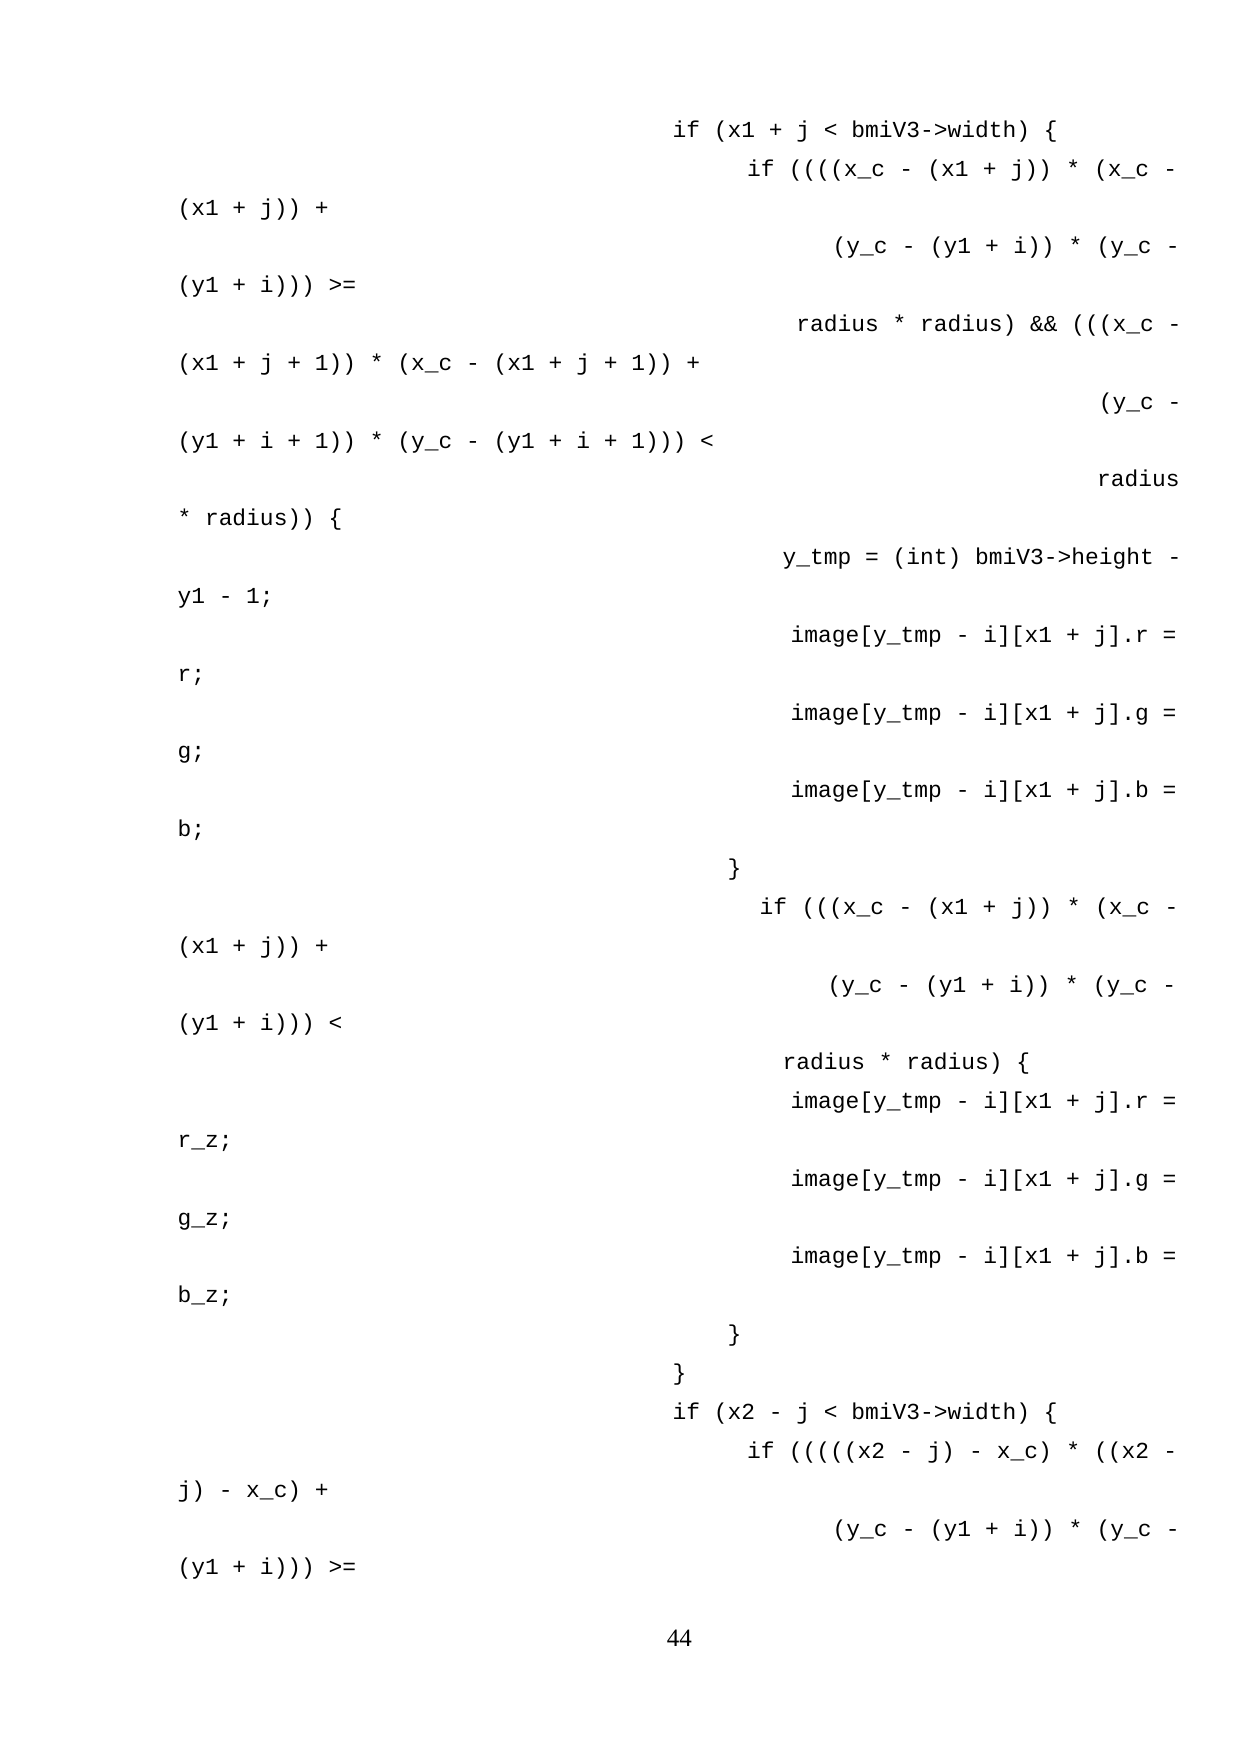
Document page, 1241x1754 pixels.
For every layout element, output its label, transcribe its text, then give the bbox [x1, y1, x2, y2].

text if (((x_c - (x1 + j)) * (x_c - (x1 + j)) + [177, 895, 1181, 960]
text (y_c - (y1 + i)) * (y_c - (y1 + i))) >= [177, 1517, 1181, 1582]
text image[y_tmp - i][x1 + j].b = b_z; [177, 1245, 1181, 1310]
text image[y_tmp - i][x1 + j].b = b; [177, 779, 1181, 843]
text if (((((x2 - j) - x_c) * ((x2 - j) - x_c) + [177, 1439, 1181, 1504]
text } [177, 856, 1181, 882]
text image[y_tmp - i][x1 + j].r = r; [177, 623, 1181, 688]
text if (x1 + j < bmiV3->width) { [177, 118, 1181, 144]
text (y_c - (y1 + i)) * (y_c - (y1 + i))) >= [177, 235, 1181, 299]
text image[y_tmp - i][x1 + j].g = g; [177, 701, 1181, 766]
text y_tmp = (int) bmiV3->height - y1 - 1; [177, 546, 1181, 610]
text } [177, 1323, 1181, 1348]
text radius * radius) { [177, 1051, 1181, 1077]
text radius * radius) && (((x_c - (x1 + j + 1)) * (x_c - (x1 + j + 1)) + [177, 312, 1181, 377]
text } [177, 1361, 1181, 1387]
text if (x2 - j < bmiV3->width) { [177, 1400, 1181, 1426]
text (y_c - (y1 + i)) * (y_c - (y1 + i))) < [177, 973, 1181, 1038]
text image[y_tmp - i][x1 + j].g = g_z; [177, 1167, 1181, 1232]
text radius * radius)) { [177, 468, 1181, 533]
text image[y_tmp - i][x1 + j].r = r_z; [177, 1089, 1181, 1154]
text (y_c - (y1 + i + 1)) * (y_c - (y1 + i + 1))) < [177, 390, 1181, 455]
text if ((((x_c - (x1 + j)) * (x_c - (x1 + j)) + [177, 157, 1181, 222]
